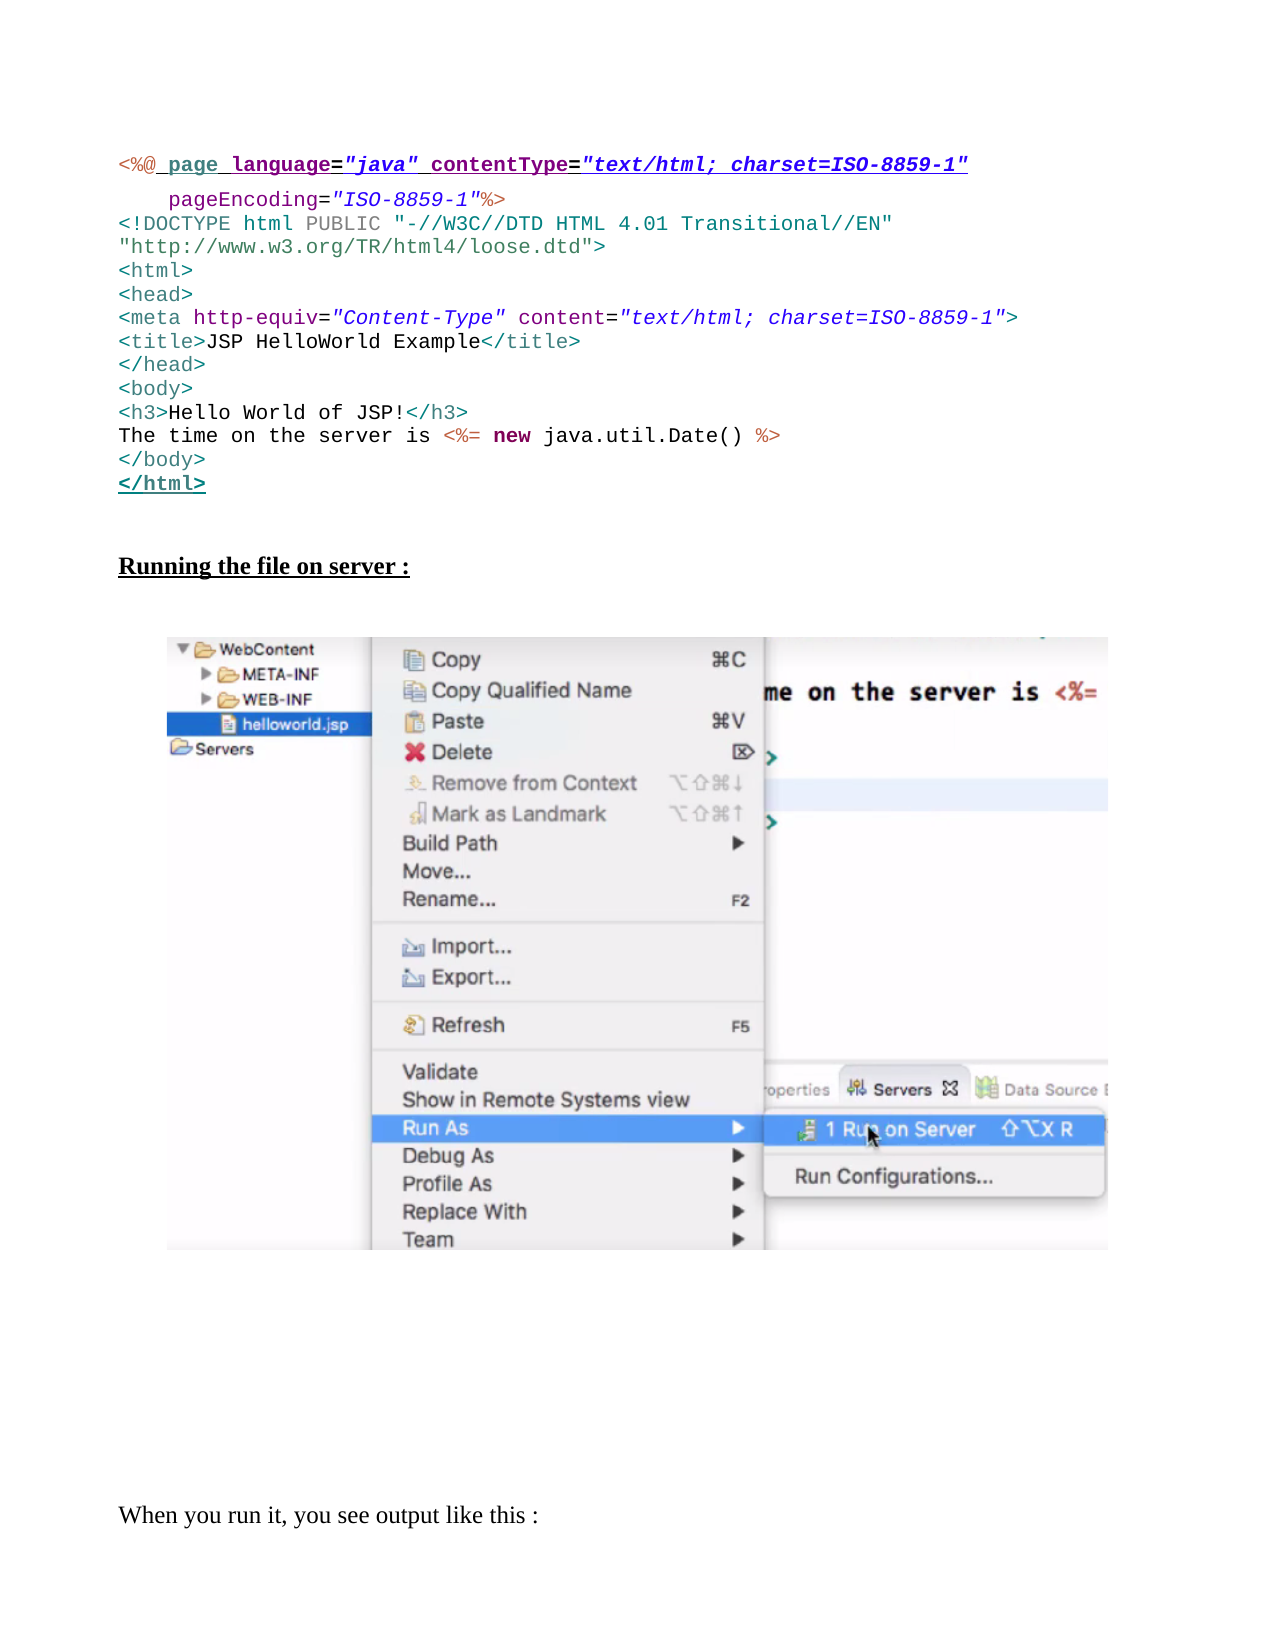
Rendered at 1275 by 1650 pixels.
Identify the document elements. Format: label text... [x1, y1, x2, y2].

text When you run it, you see output like this : [118, 1500, 1157, 1529]
text <body> [118, 378, 1157, 402]
text </body> [118, 449, 1157, 473]
text <!DOCTYPE html PUBLIC "-//W3C//DTD HTML 4.01 Transitional//EN" "http://www.w3.org/TR/html4/loose.dtd"> [118, 213, 1157, 260]
text <title>JSP HelloWorld Example</title> [118, 331, 1157, 354]
text <meta http-equiv="Content-Type" content="text/html; charset=ISO-8859-1"> [118, 307, 1157, 331]
text <head> [118, 283, 1157, 307]
text <%@ page language="java" contentType="text/html; charset=ISO-8859-1" [118, 153, 1157, 177]
text <html> [118, 260, 1157, 283]
text </html> [118, 473, 1157, 496]
text pageEncoding="ISO-8859-1"%> [118, 189, 1157, 213]
text Running the file on server : [118, 551, 1157, 580]
text <h3>Hello World of JSP!</h3> [118, 402, 1157, 425]
text The time on the server is <%= new java.util.Date() %> [118, 425, 1157, 449]
text </head> [118, 354, 1157, 378]
picture [166, 637, 1109, 1250]
